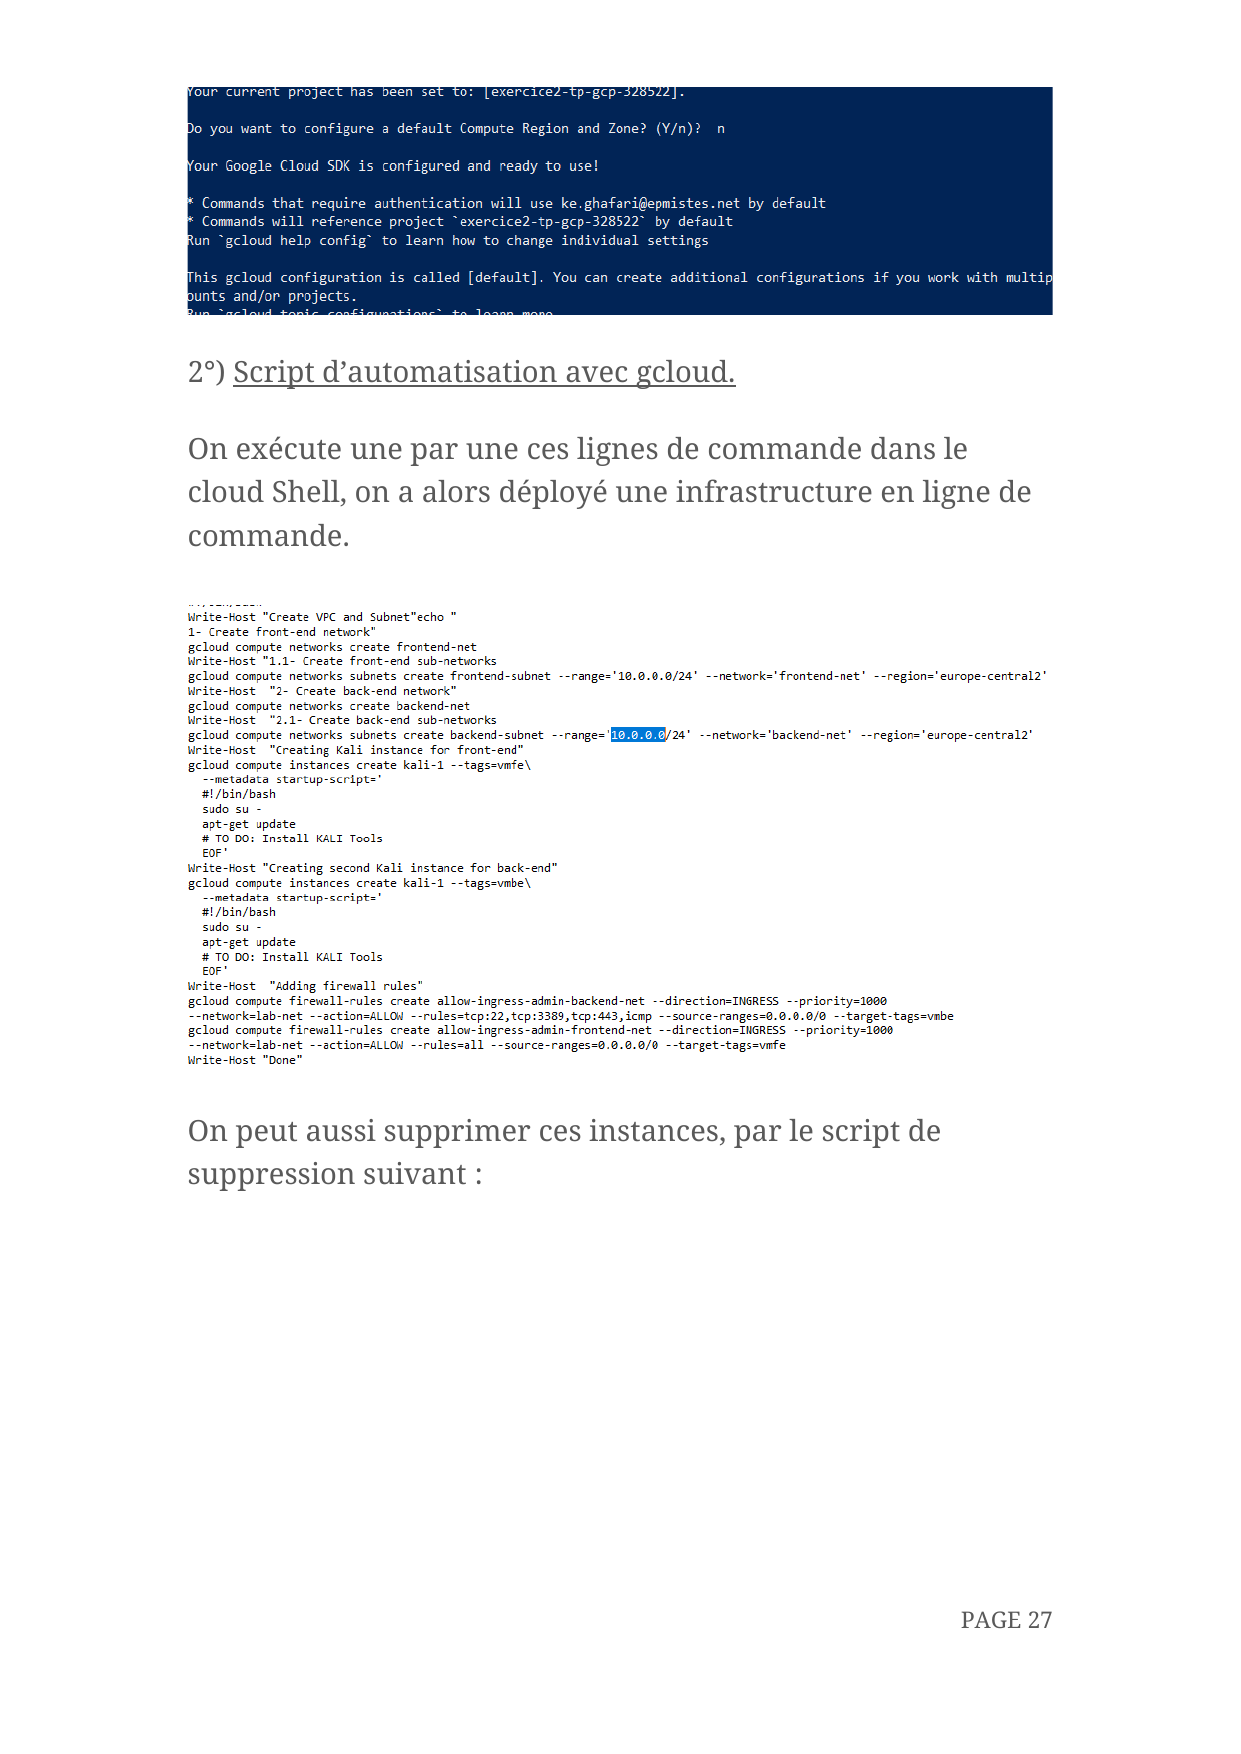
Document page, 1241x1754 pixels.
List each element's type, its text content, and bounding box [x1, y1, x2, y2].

text 2°) Script d’automatisation avec gcloud. [187, 351, 1053, 391]
text On peut aussi supprimer ces instances, par le script de suppression suivant : [187, 1110, 1053, 1193]
text On exécute une par une ces lignes de commande dans le cloud Shell, on a alors déployé une infrastructure en ligne de commande. [187, 428, 1053, 555]
